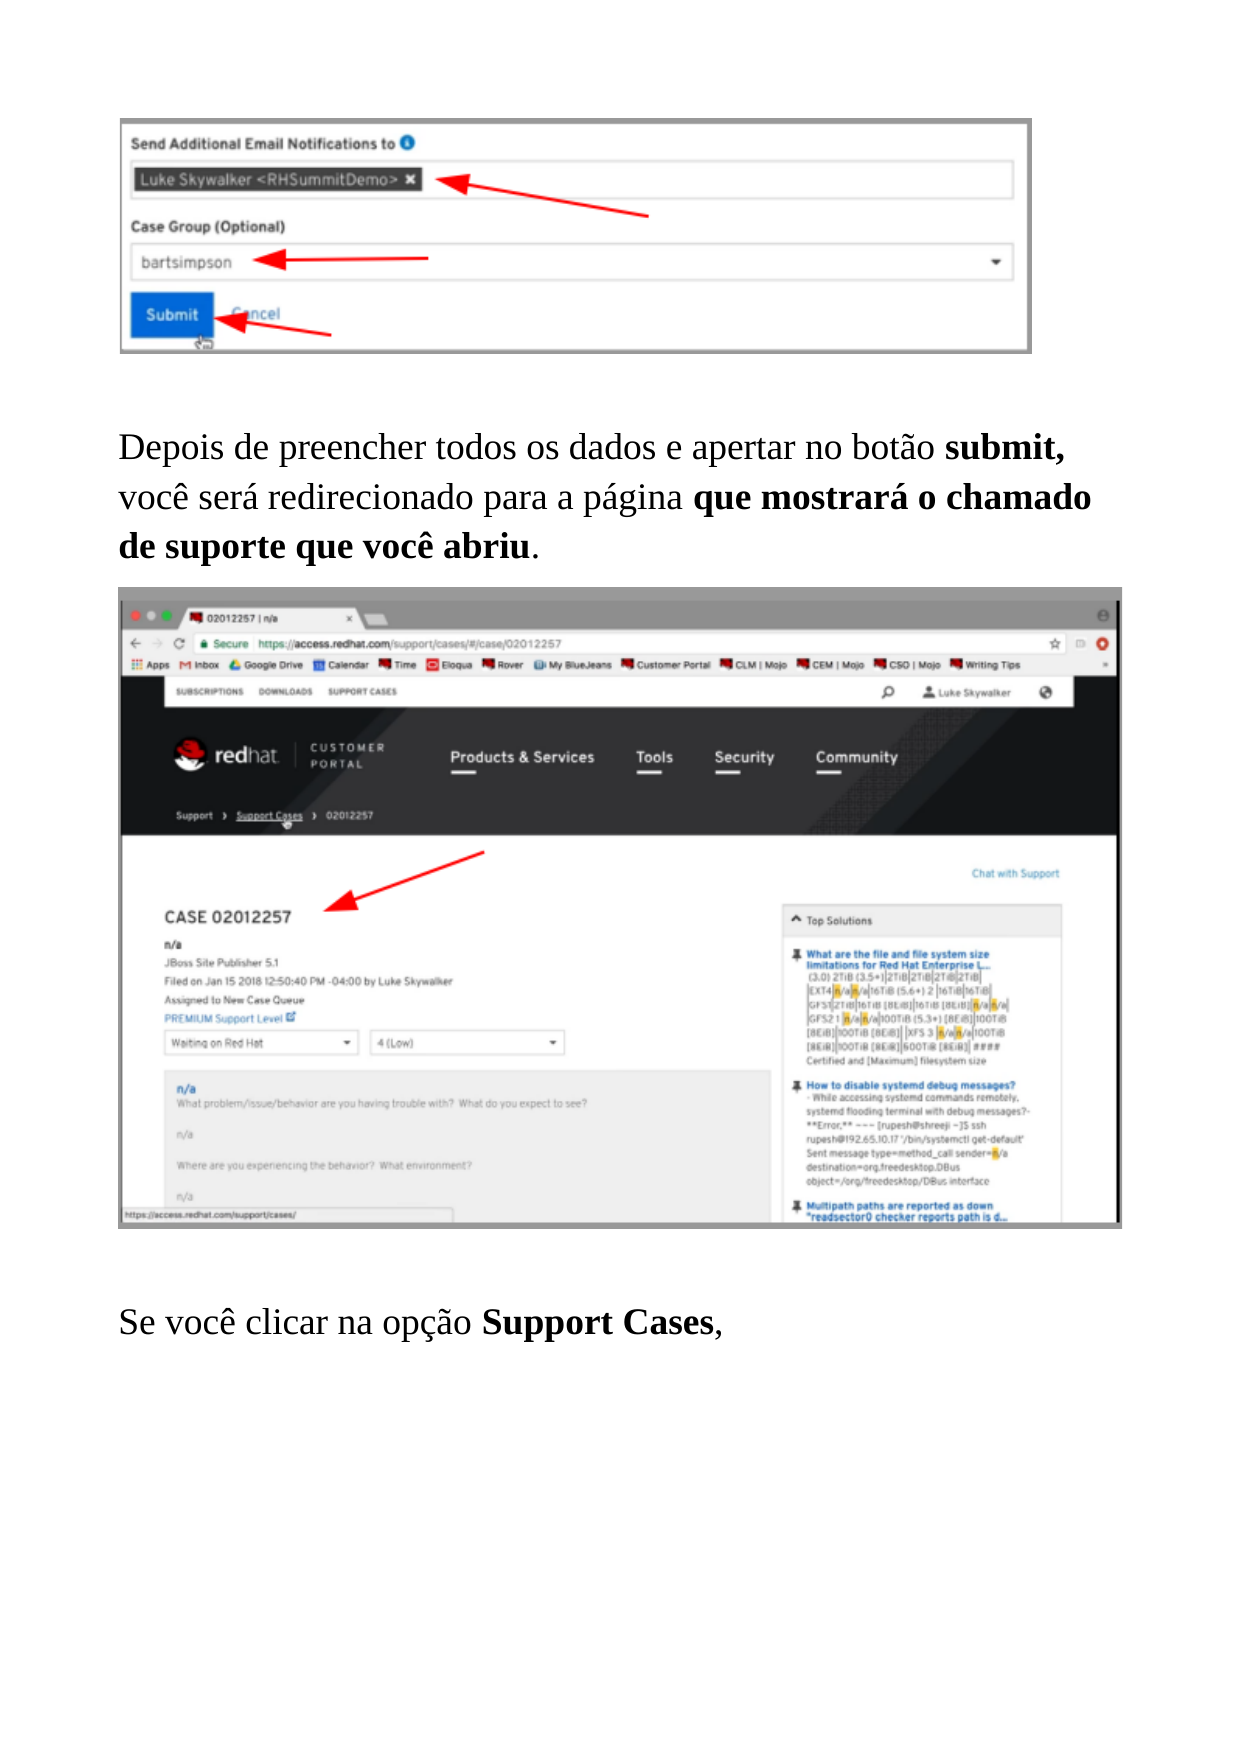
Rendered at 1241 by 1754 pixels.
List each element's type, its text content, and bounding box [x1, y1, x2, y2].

text Depois de preencher todos os dados e apertar no botão submit, você será redirecionado para a página que mostrará o chamado de suporte que você abriu. [118, 424, 1122, 567]
picture [119, 118, 1032, 354]
text Se você clicar na opção Support Cases, [118, 1299, 1122, 1342]
picture [118, 587, 1123, 1229]
